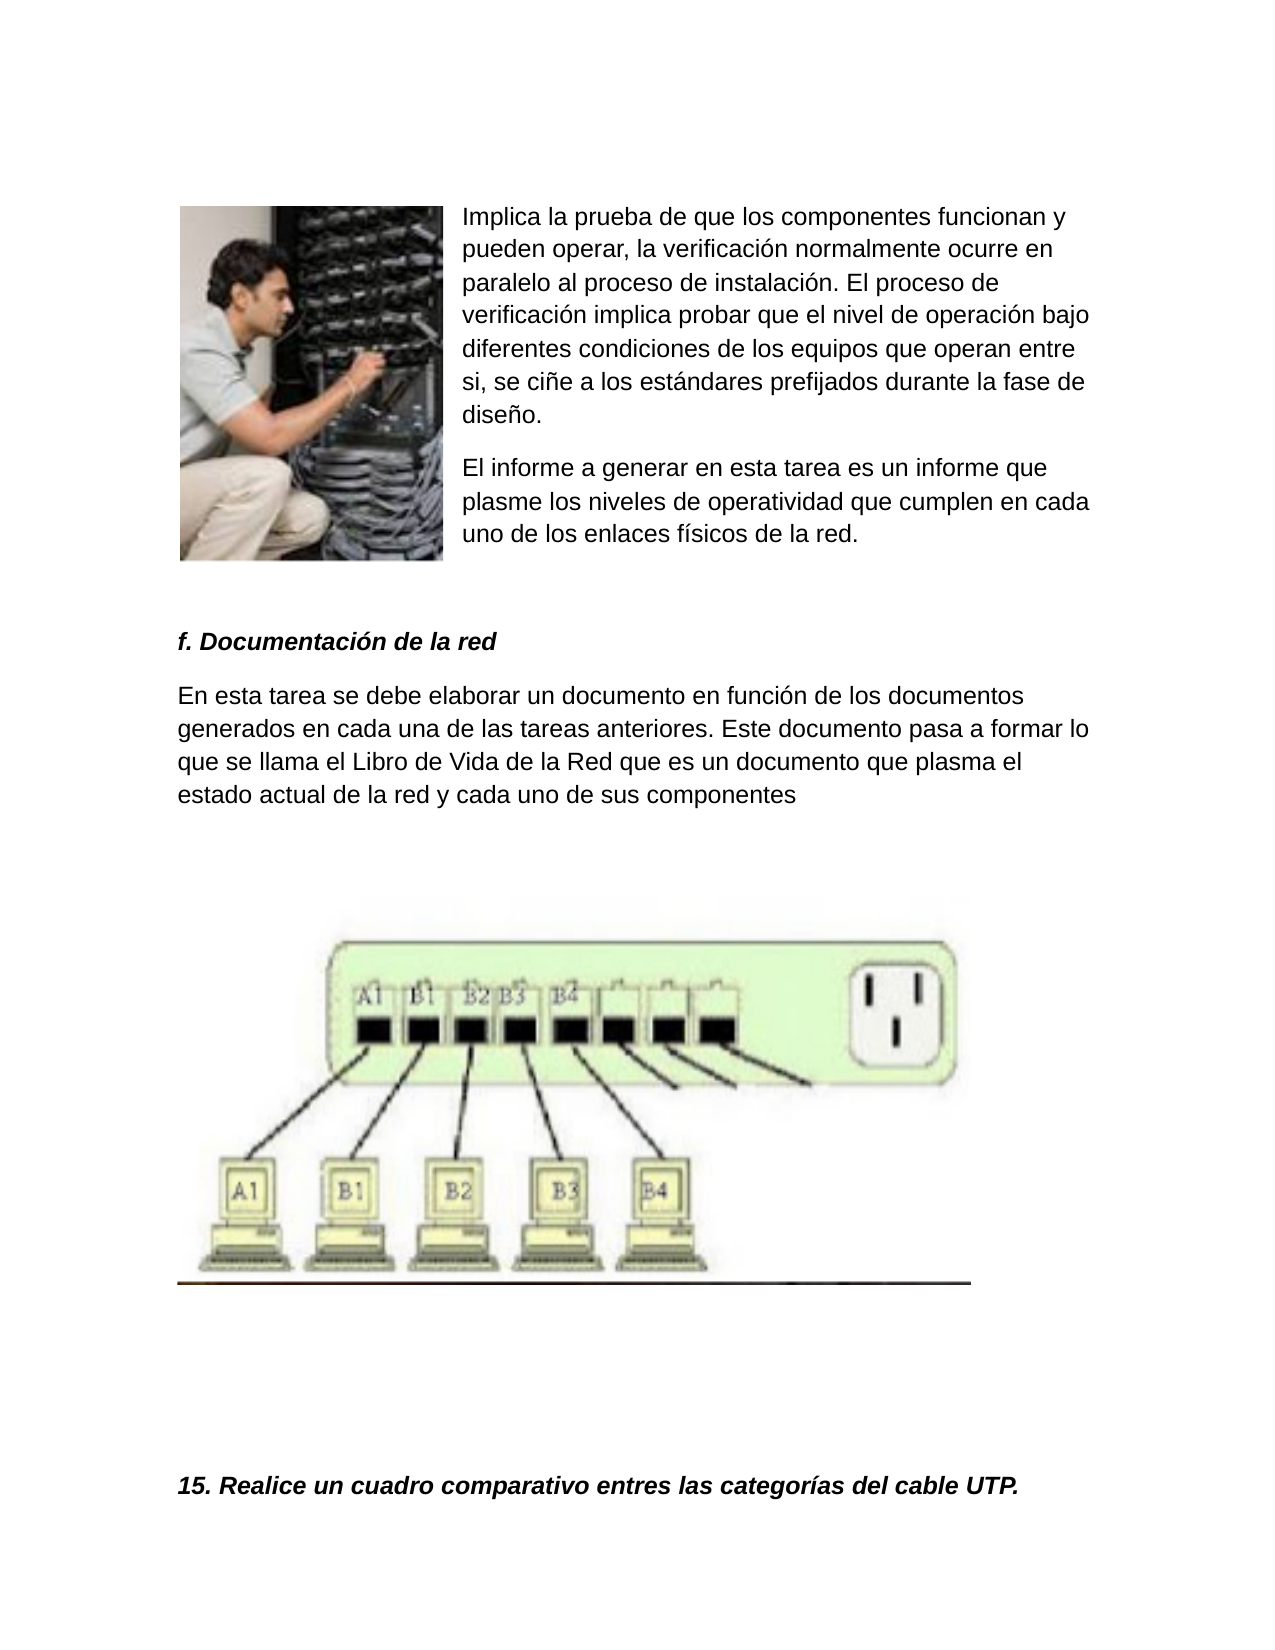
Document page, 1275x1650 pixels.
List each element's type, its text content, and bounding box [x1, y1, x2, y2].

text El informe a generar en esta tarea es un informe que plasme los niveles de operatividad que cumplen en cada uno de los enlaces físicos de la red. [444, 453, 1098, 548]
text f. Documentación de la red [177, 627, 1098, 656]
picture [180, 206, 444, 564]
text Implica la prueba de que los componentes funcionan y pueden operar, la verificación normalmente ocurre en paralelo al proceso de instalación. El proceso de verificación implica probar que el nivel de operación bajo diferentes condiciones de los equipos que operan entre si, se ciñe a los estándares prefijados durante la fase de diseño. [177, 201, 1098, 428]
picture [177, 887, 971, 1285]
text En esta tarea se debe elaborar un documento en función de los documentos generados en cada una de las tareas anteriores. Este documento pasa a formar lo que se llama el Libro de Vida de la Red que es un documento que plasma el estado actual de la red y cada uno de sus componentes [177, 681, 1098, 809]
text 15. Realice un cuadro comparativo entres las categorías del cable UTP. [177, 1471, 1098, 1500]
